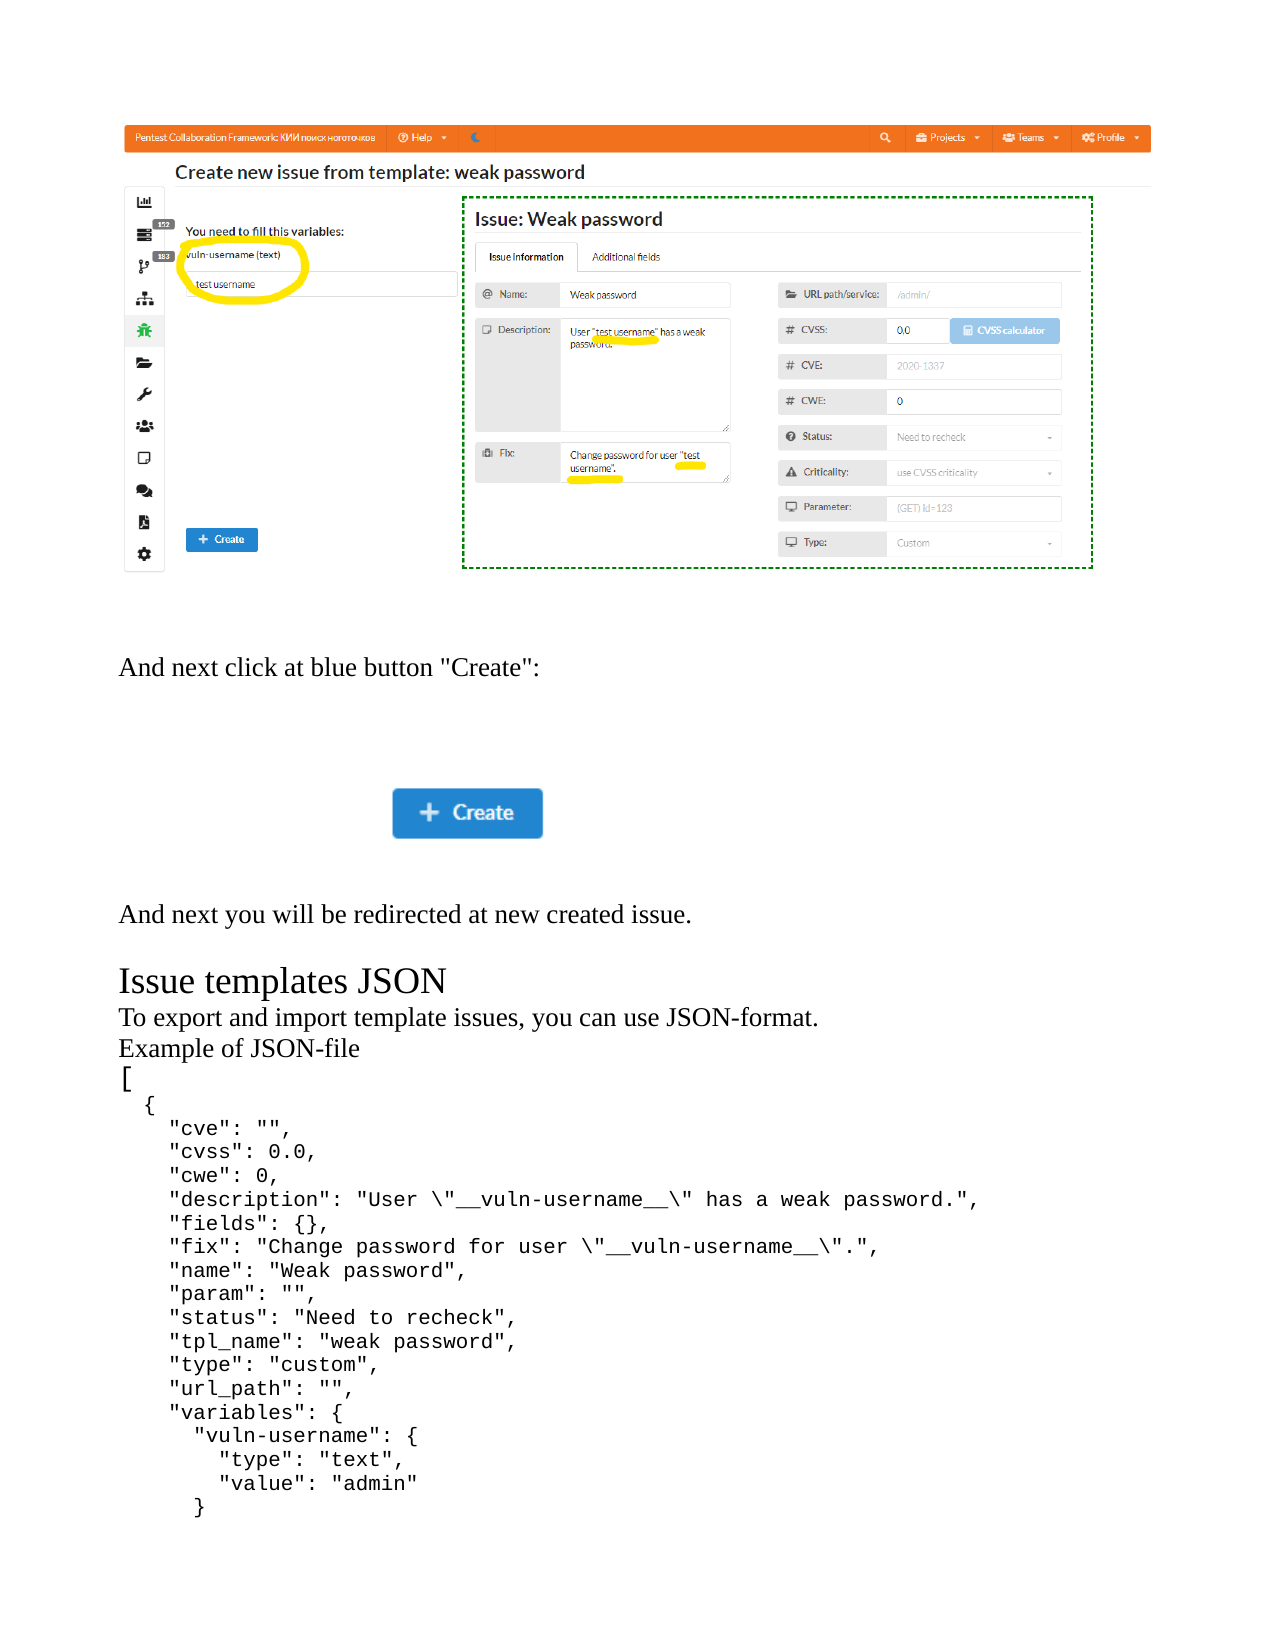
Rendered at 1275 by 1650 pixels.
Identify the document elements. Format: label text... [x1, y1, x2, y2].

text "value": "admin" [118, 1473, 1157, 1496]
text "url_path": "", [118, 1378, 1157, 1402]
text "status": "Need to recheck", [118, 1307, 1157, 1331]
text [ [118, 1063, 1157, 1094]
text "fields": {}, [118, 1212, 1157, 1236]
text } [118, 1496, 1157, 1520]
text "variables": { [118, 1402, 1157, 1425]
text Example of JSON-file [118, 1032, 1157, 1063]
text "name": "Weak password", [118, 1260, 1157, 1283]
text "vuln-username": { [118, 1425, 1157, 1449]
text "cwe": 0, [118, 1165, 1157, 1189]
text Issue templates JSON [118, 958, 1157, 1001]
text "param": "", [118, 1283, 1157, 1307]
text "tpl_name": "weak password", [118, 1331, 1157, 1354]
text "description": "User \"__vuln-username__\" has a weak password.", [118, 1189, 1157, 1212]
text "type": "custom", [118, 1354, 1157, 1378]
text To export and import template issues, you can use JSON-format. [118, 1001, 1157, 1032]
picture [360, 699, 634, 894]
text "type": "text", [118, 1449, 1157, 1473]
text { [118, 1094, 1157, 1118]
text "cvss": 0.0, [118, 1142, 1157, 1165]
text "cve": "", [118, 1118, 1157, 1142]
text And next click at blue button "Create": And next you will be redirected at new created issue. [118, 609, 1157, 958]
picture [118, 118, 1157, 609]
text "fix": "Change password for user \"__vuln-username__\".", [118, 1236, 1157, 1260]
